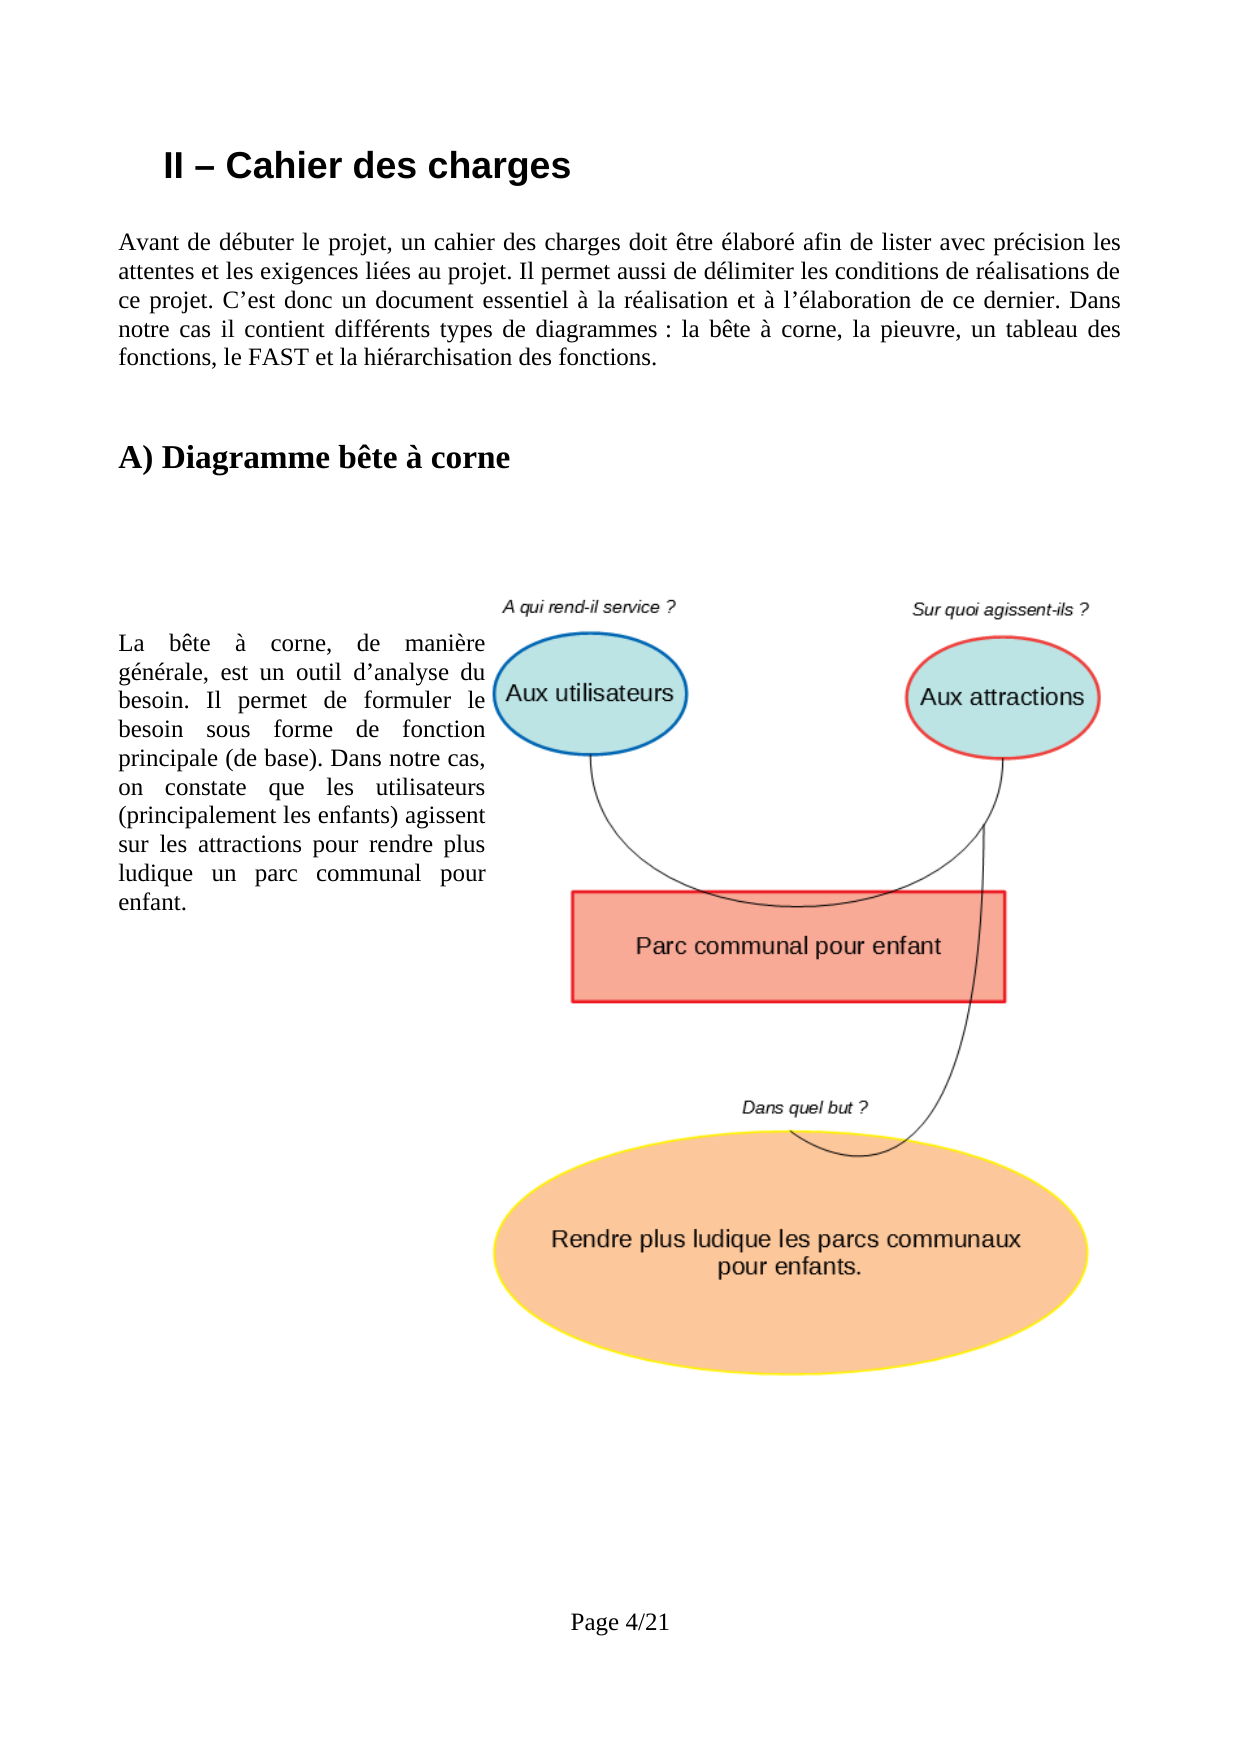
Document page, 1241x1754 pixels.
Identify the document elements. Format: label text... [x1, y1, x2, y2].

picture [485, 591, 1110, 1403]
subtitle II – Cahier des charges [118, 143, 1122, 186]
text Avant de débuter le projet, un cahier des charges doit être élaboré afin de lister avec précision les attentes et les exigences liées au projet. Il permet aussi de délimiter les conditions de réalisations de ce projet. C’est donc un document essentiel à la réalisation et à l’élaboration de ce dernier. Dans notre cas il contient différents types de diagrammes : la bête à corne, la pieuvre, un tableau des fonctions, le FAST et la hiérarchisation des fonctions. [118, 227, 1122, 371]
text La bête à corne, de manière générale, est un outil d’analyse du besoin. Il permet de formuler le besoin sous forme de fonction principale (de base). Dans notre cas, on constate que les utilisateurs (principalement les enfants) agissent sur les attractions pour rendre plus ludique un parc communal pour enfant. [118, 628, 485, 915]
subtitle A) Diagramme bête à corne [118, 437, 1122, 476]
